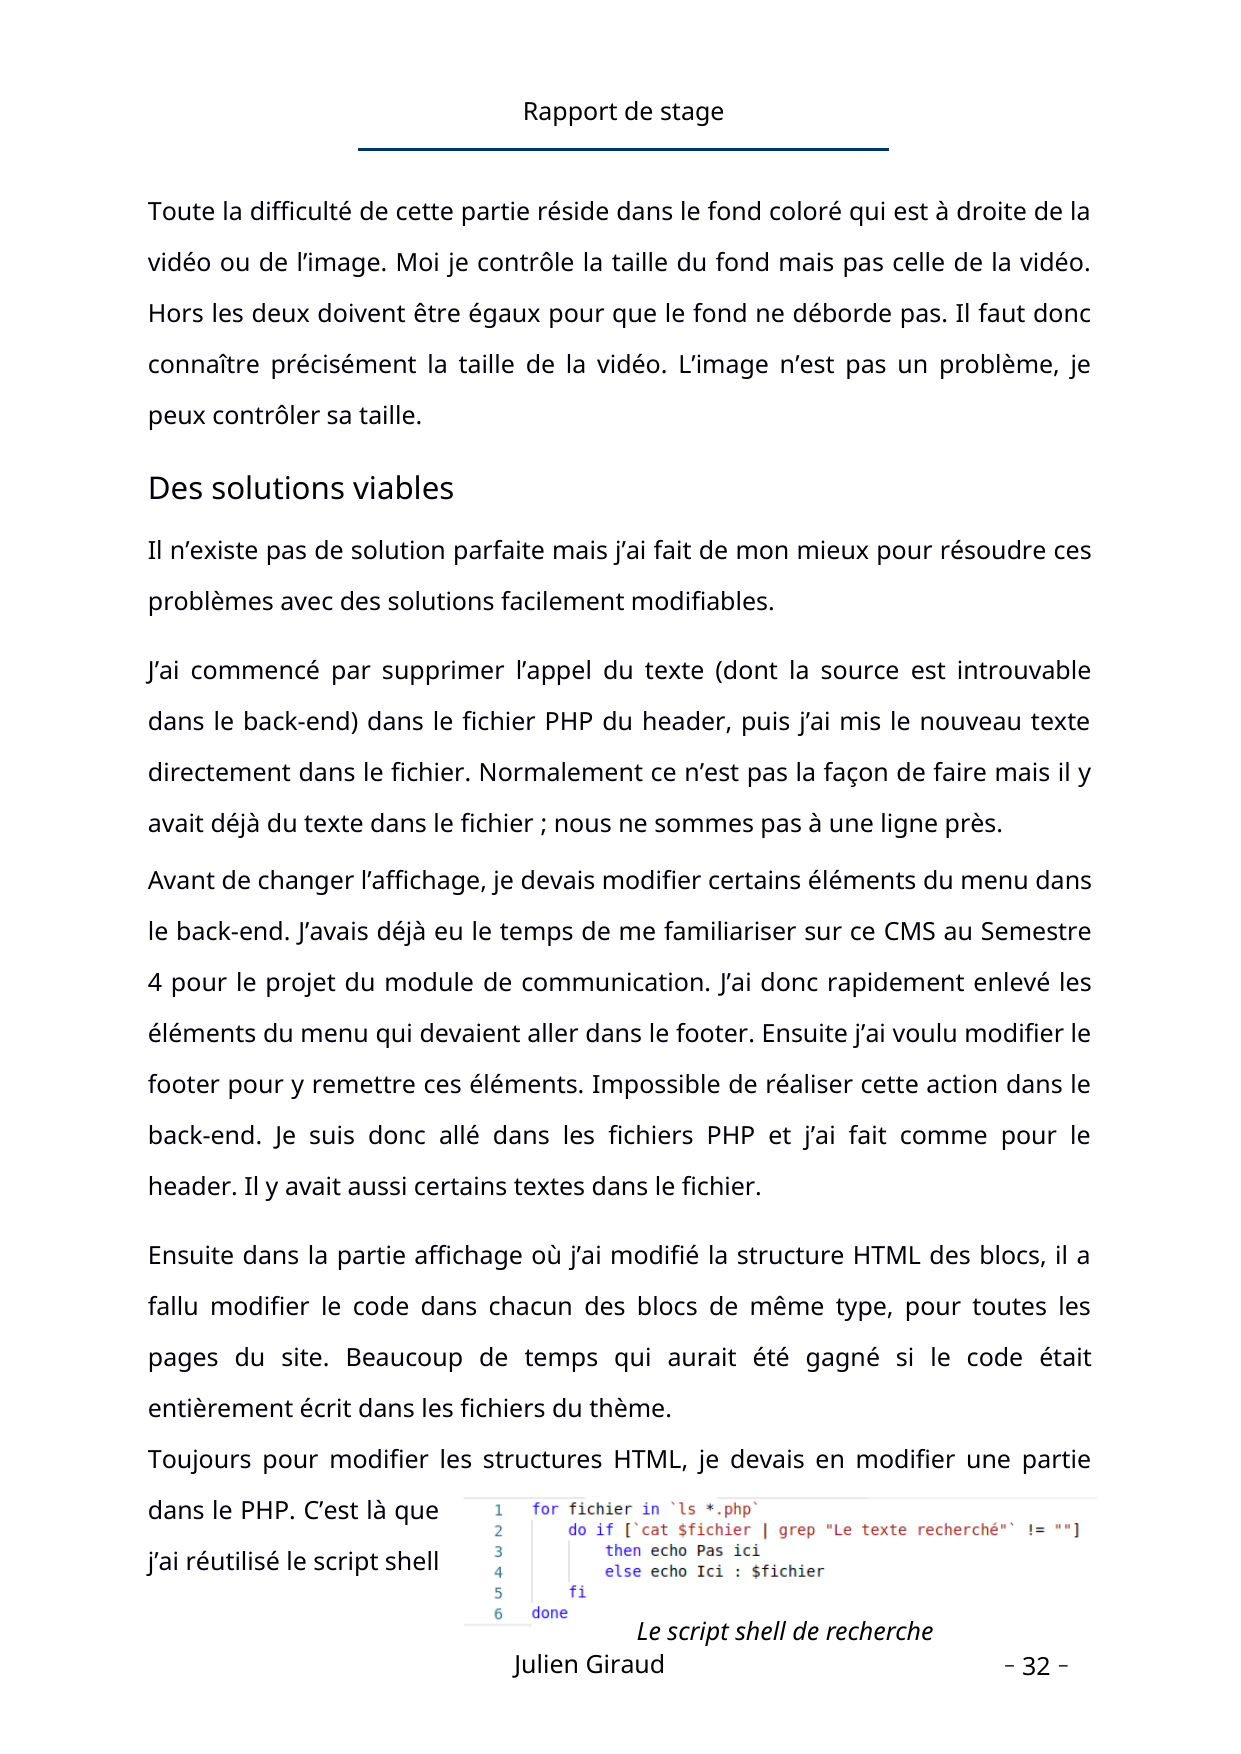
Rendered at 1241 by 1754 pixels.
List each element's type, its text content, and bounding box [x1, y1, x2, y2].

text Toujours pour modifier les structures HTML, je devais en modifier une partie dans le PHP. C’est là que j’ai réutilisé le script shell [148, 1442, 1093, 1578]
text Avant de changer l’affichage, je devais modifier certains éléments du menu dans le back-end. J’avais déjà eu le temps de me familiariser sur ce CMS au Semestre 4 pour le projet du module de communication. J’ai donc rapidement enlevé les éléments du menu qui devaient aller dans le footer. Ensuite j’ai voulu modifier le footer pour y remettre ces éléments. Impossible de réaliser cette action dans le back-end. Je suis donc allé dans les fichiers PHP et j’ai fait comme pour le header. Il y avait aussi certains textes dans le fichier. [148, 863, 1093, 1203]
text Toute la difficulté de cette partie réside dans le fond coloré qui est à droite de la vidéo ou de l’image. Moi je contrôle la taille du fond mais pas celle de la vidéo. Hors les deux doivent être égaux pour que le fond ne déborde pas. Il faut donc connaître précisément la taille de la vidéo. L’image n’est pas un problème, je peux contrôler sa taille. [148, 193, 1093, 431]
text Il n’existe pas de solution parfaite mais j’ai fait de mon mieux pour résoudre ces problèmes avec des solutions facilement modifiables. [148, 533, 1093, 618]
text Ensuite dans la partie affichage où j’ai modifié la structure HTML des blocs, il a fallu modifier le code dans chacun des blocs de même type, pour toutes les pages du site. Beaucoup de temps qui aurait été gagné si le code était entièrement écrit dans les fichiers du thème. [148, 1238, 1093, 1425]
text J’ai commencé par supprimer l’appel du texte (dont la source est introuvable dans le back-end) dans le fichier PHP du header, puis j’ai mis le nouveau texte directement dans le fichier. Normalement ce n’est pas la façon de faire mais il y avait déjà du texte dans le fichier ; nous ne sommes pas à une ligne près. [148, 652, 1093, 840]
picture [463, 1497, 1098, 1627]
subtitle Des solutions viables [148, 466, 1093, 509]
